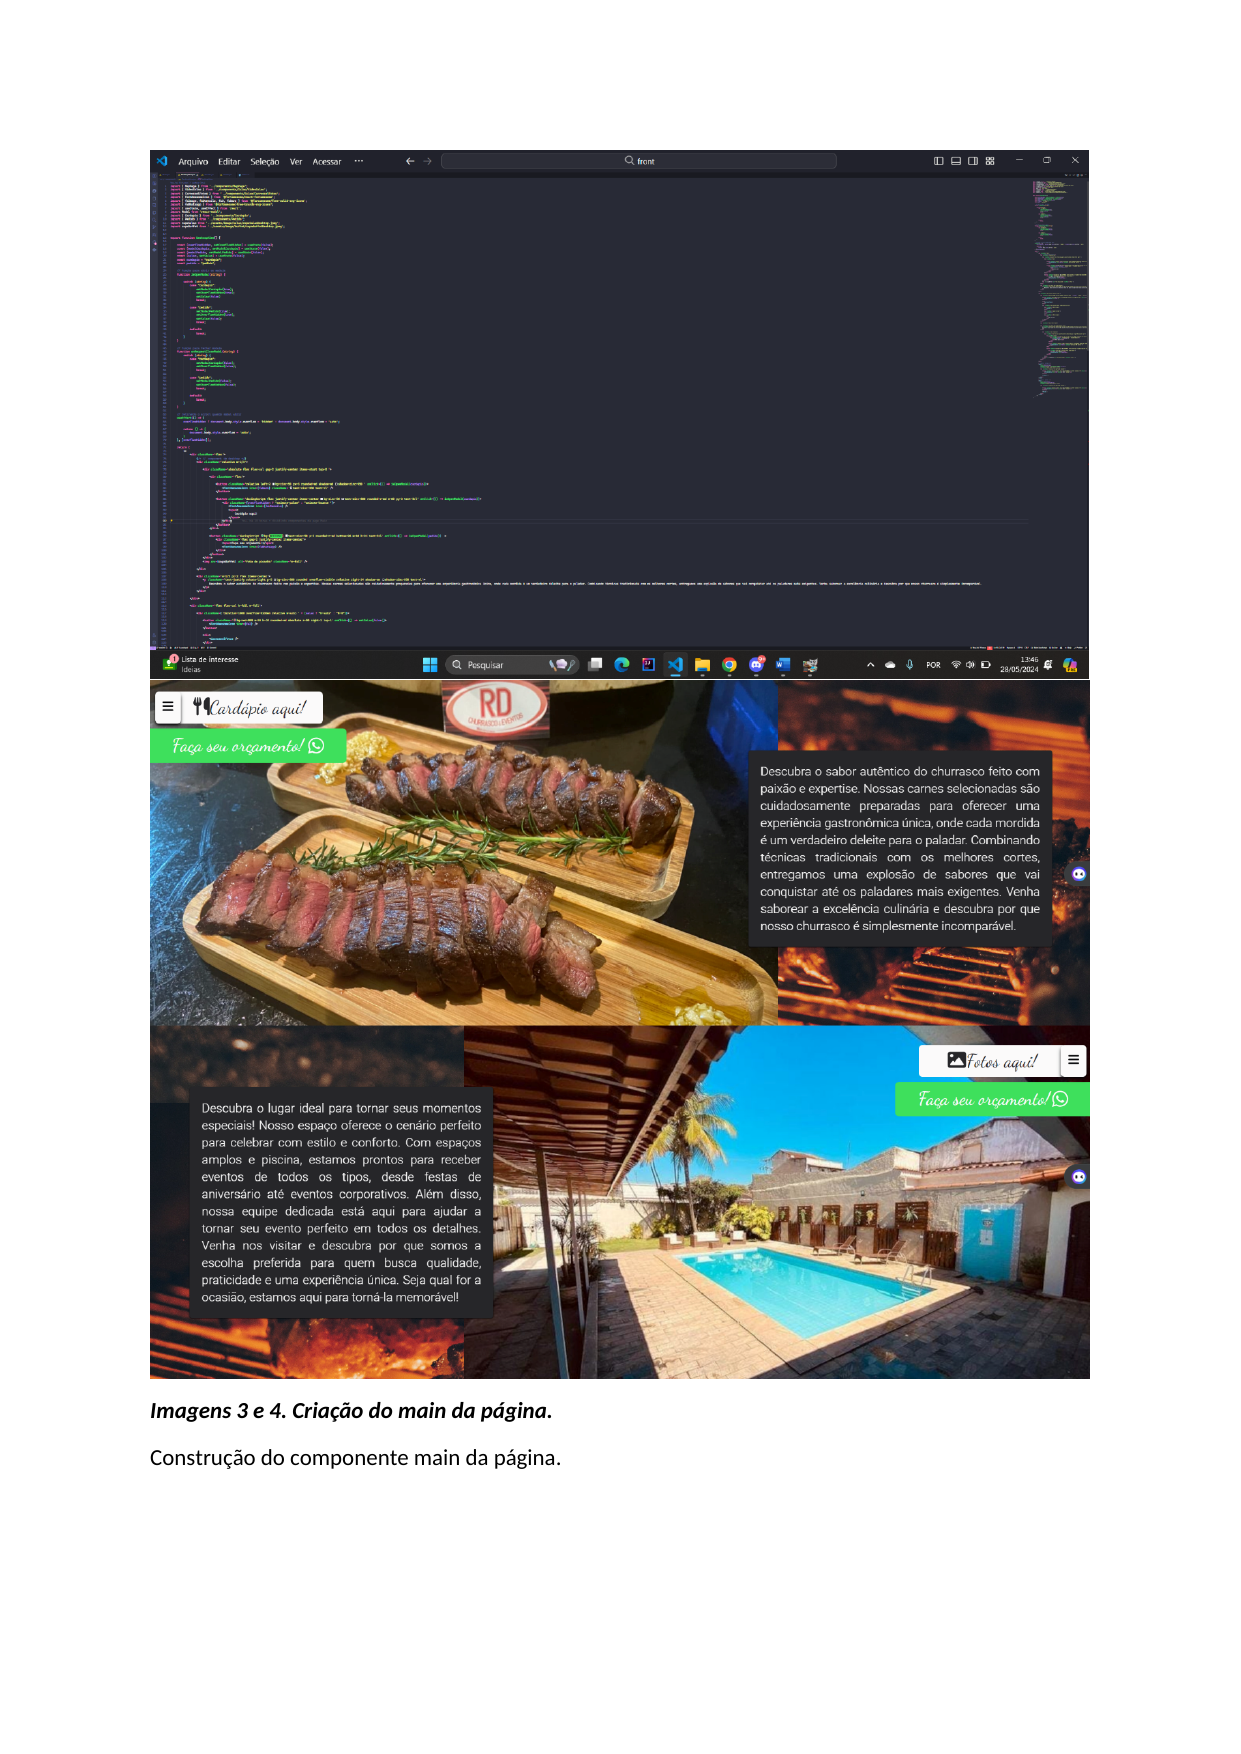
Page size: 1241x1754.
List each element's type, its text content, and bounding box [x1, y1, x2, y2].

text Construção do componente main da página. [150, 1443, 1090, 1471]
text Imagens 3 e 4. Criação do main da página. [150, 1397, 1090, 1425]
